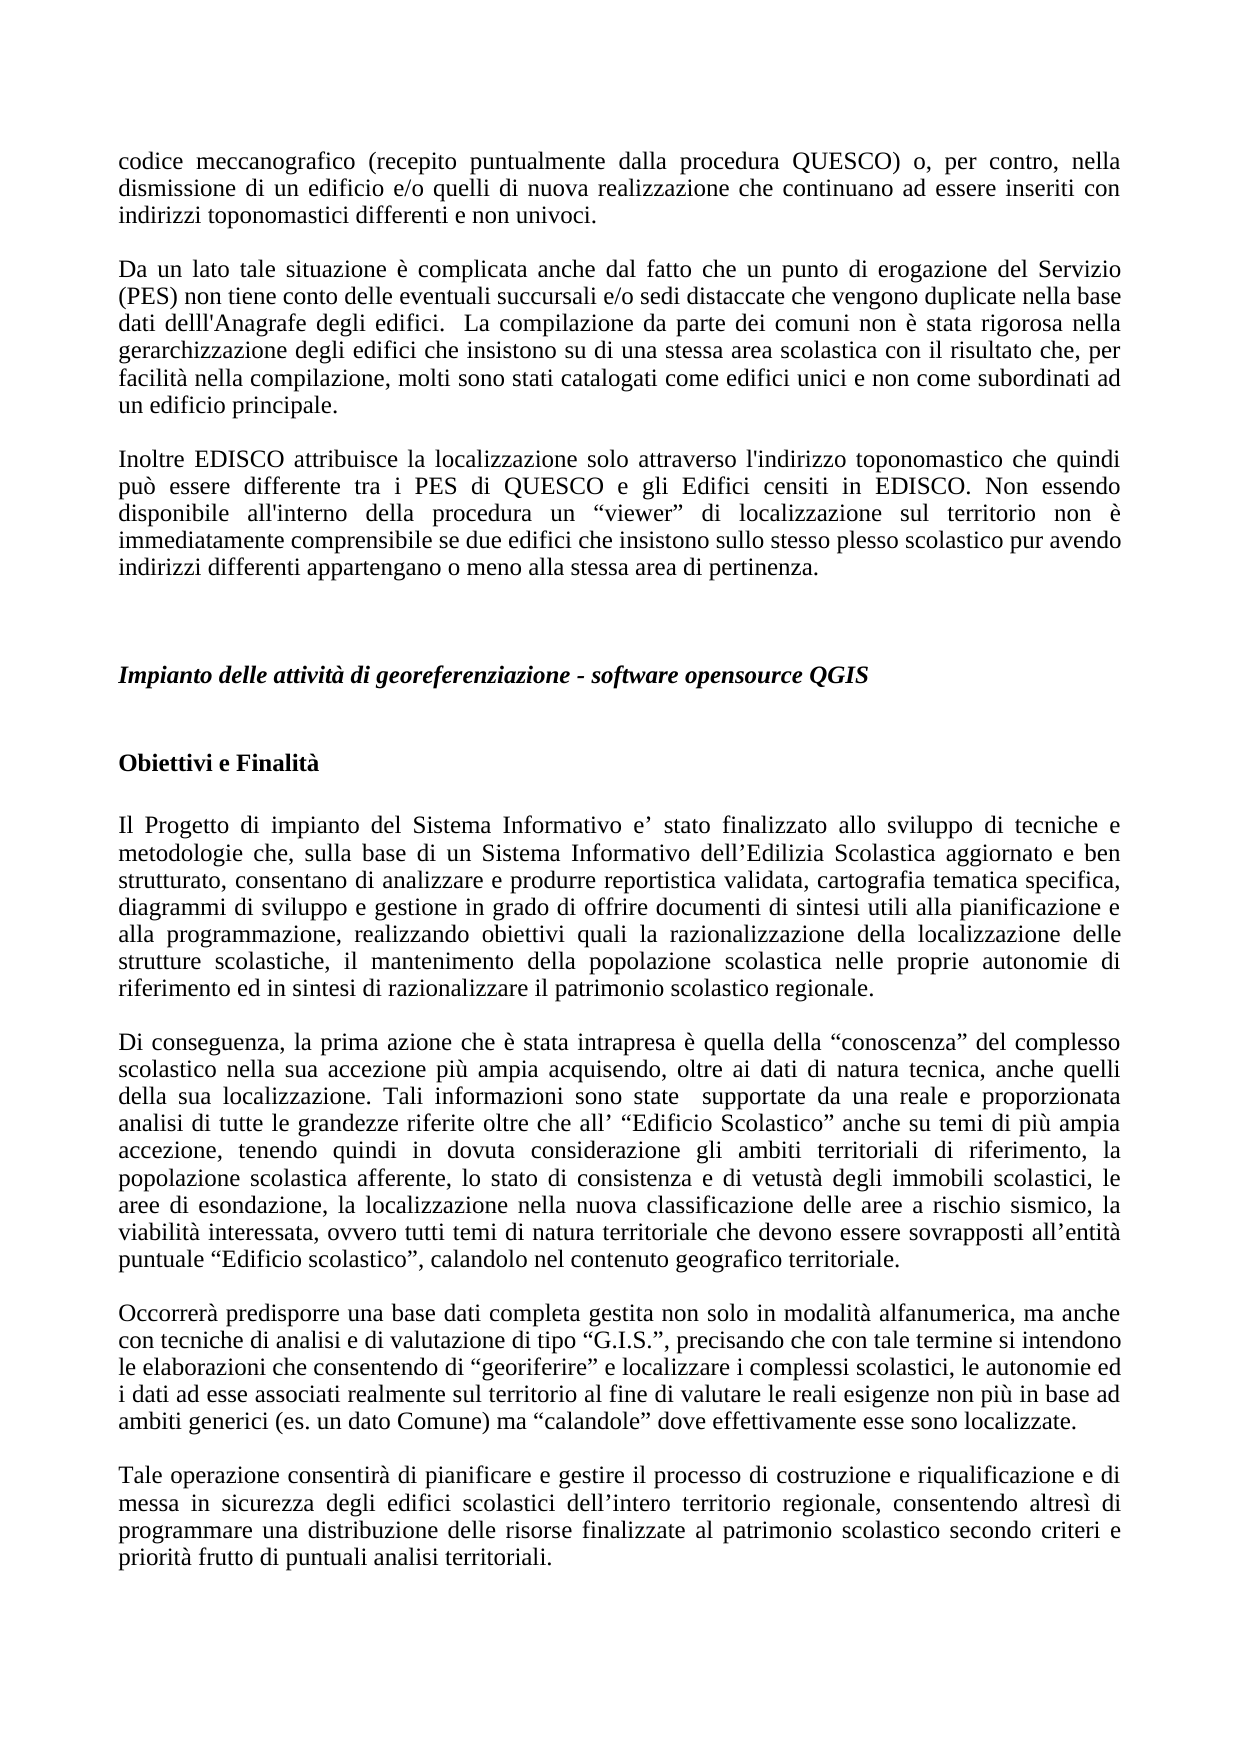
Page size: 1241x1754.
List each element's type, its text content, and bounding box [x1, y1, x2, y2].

subtitle Obiettivi e Finalità [118, 748, 1122, 777]
text Da un lato tale situazione è complicata anche dal fatto che un punto di erogazione del Servizio (PES) non tiene conto delle eventuali succursali e/o sedi distaccate che vengono duplicate nella base dati delll'Anagrafe degli edifici. La compilazione da parte dei comuni non è stata rigorosa nella gerarchizzazione degli edifici che insistono su di una stessa area scolastica con il risultato che, per facilità nella compilazione, molti sono stati catalogati come edifici unici e non come subordinati ad un edificio principale. [118, 256, 1122, 418]
text codice meccanografico (recepito puntualmente dalla procedura QUESCO) o, per contro, nella dismissione di un edificio e/o quelli di nuova realizzazione che continuano ad essere inseriti con indirizzi toponomastici differenti e non univoci. [118, 148, 1122, 229]
text Tale operazione consentirà di pianificare e gestire il processo di costruzione e riqualificazione e di messa in sicurezza degli edifici scolastici dell’intero territorio regionale, consentendo altresì di programmare una distribuzione delle risorse finalizzate al patrimonio scolastico secondo criteri e priorità frutto di puntuali analisi territoriali. [118, 1462, 1122, 1571]
text Il Progetto di impianto del Sistema Informativo e’ stato finalizzato allo sviluppo di tecniche e metodologie che, sulla base di un Sistema Informativo dell’Edilizia Scolastica aggiornato e ben strutturato, consentano di analizzare e produrre reportistica validata, cartografia tematica specifica, diagrammi di sviluppo e gestione in grado di offrire documenti di sintesi utili alla pianificazione e alla programmazione, realizzando obiettivi quali la razionalizzazione della localizzazione delle strutture scolastiche, il mantenimento della popolazione scolastica nelle proprie autonomie di riferimento ed in sintesi di razionalizzare il patrimonio scolastico regionale. [118, 812, 1122, 1002]
text Inoltre EDISCO attribuisce la localizzazione solo attraverso l'indirizzo toponomastico che quindi può essere differente tra i PES di QUESCO e gli Edifici censiti in EDISCO. Non essendo disponibile all'interno della procedura un “viewer” di localizzazione sul territorio non è immediatamente comprensibile se due edifici che insistono sullo stesso plesso scolastico pur avendo indirizzi differenti appartengano o meno alla stessa area di pertinenza. [118, 446, 1122, 581]
text Di conseguenza, la prima azione che è stata intrapresa è quella della “conoscenza” del complesso scolastico nella sua accezione più ampia acquisendo, oltre ai dati di natura tecnica, anche quelli della sua localizzazione. Tali informazioni sono state supportate da una reale e proporzionata analisi di tutte le grandezze riferite oltre che all’ “Edificio Scolastico” anche su temi di più ampia accezione, tenendo quindi in dovuta considerazione gli ambiti territoriali di riferimento, la popolazione scolastica afferente, lo stato di consistenza e di vetustà degli immobili scolastici, le aree di esondazione, la localizzazione nella nuova classificazione delle aree a rischio sismico, la viabilità interessata, ovvero tutti temi di natura territoriale che devono essere sovrapposti all’entità puntuale “Edificio scolastico”, calandolo nel contenuto geografico territoriale. [118, 1029, 1122, 1273]
subtitle Impianto delle attività di georeferenziazione - software opensource QGIS [118, 660, 1122, 688]
text Occorrerà predisporre una base dati completa gestita non solo in modalità alfanumerica, ma anche con tecniche di analisi e di valutazione di tipo “G.I.S.”, precisando che con tale termine si intendono le elaborazioni che consentendo di “georiferire” e localizzare i complessi scolastici, le autonomie ed i dati ad esse associati realmente sul territorio al fine di valutare le reali esigenze non più in base ad ambiti generici (es. un dato Comune) ma “calandole” dove effettivamente esse sono localizzate. [118, 1300, 1122, 1435]
